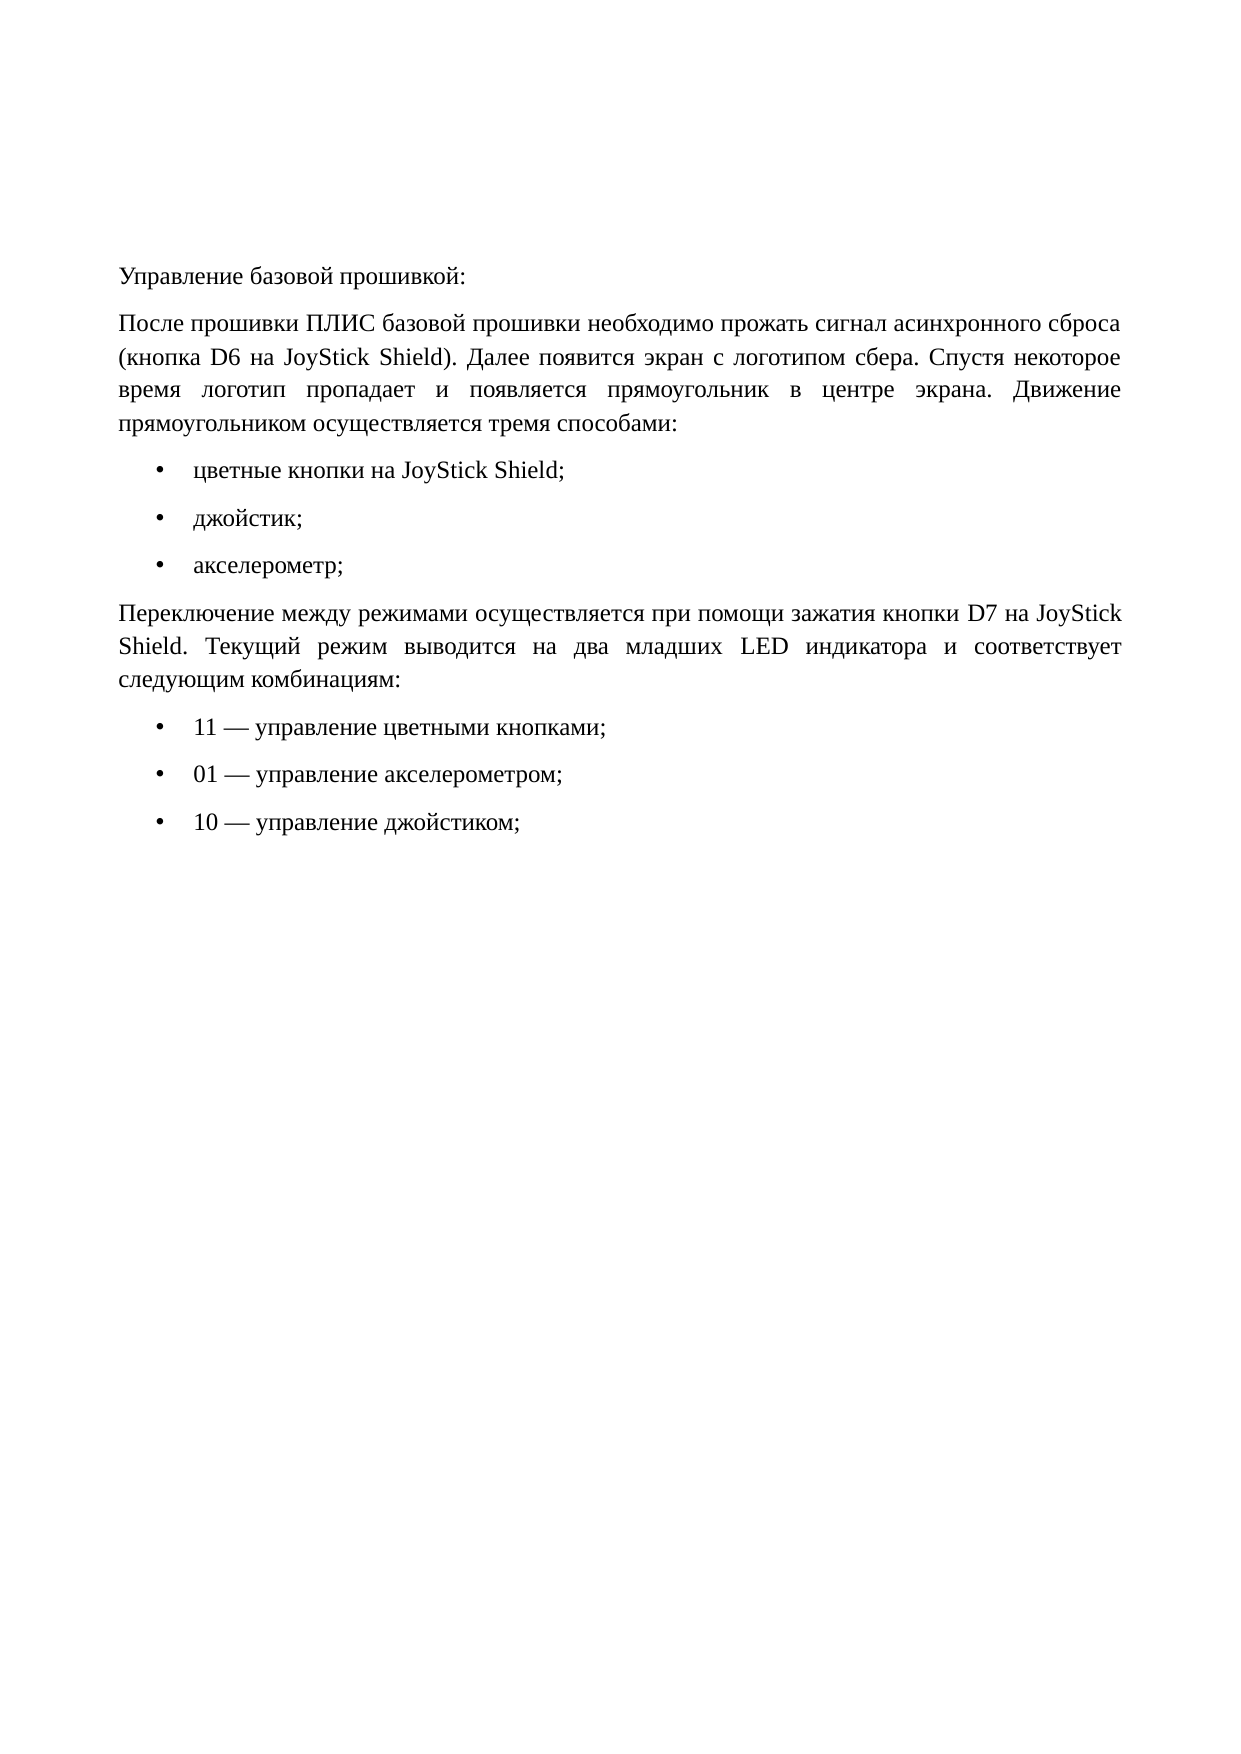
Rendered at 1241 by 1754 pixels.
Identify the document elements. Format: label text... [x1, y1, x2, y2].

text Переключение между режимами осуществляется при помощи зажатия кнопки D7 на JoyStick Shield. Текущий режим выводится на два младших LED индикатора и соответствует следующим комбинациям: [118, 598, 1122, 693]
list 01 — управление акселерометром; [156, 759, 1122, 788]
list джойстик; [156, 503, 1122, 532]
list 10 — управление джойстиком; [156, 807, 1122, 836]
list акселерометр; [156, 550, 1122, 579]
list 11 — управление цветными кнопками; [156, 712, 1122, 740]
text После прошивки ПЛИС базовой прошивки необходимо прожать сигнал асинхронного сброса (кнопка D6 на JoyStick Shield). Далее появится экран с логотипом сбера. Спустя некоторое время логотип пропадает и появляется прямоугольник в центре экрана. Движение прямоугольником осуществляется тремя способами: [118, 308, 1122, 436]
text Управление базовой прошивкой: [118, 261, 1122, 290]
list цветные кнопки на JoyStick Shield; [156, 455, 1122, 484]
